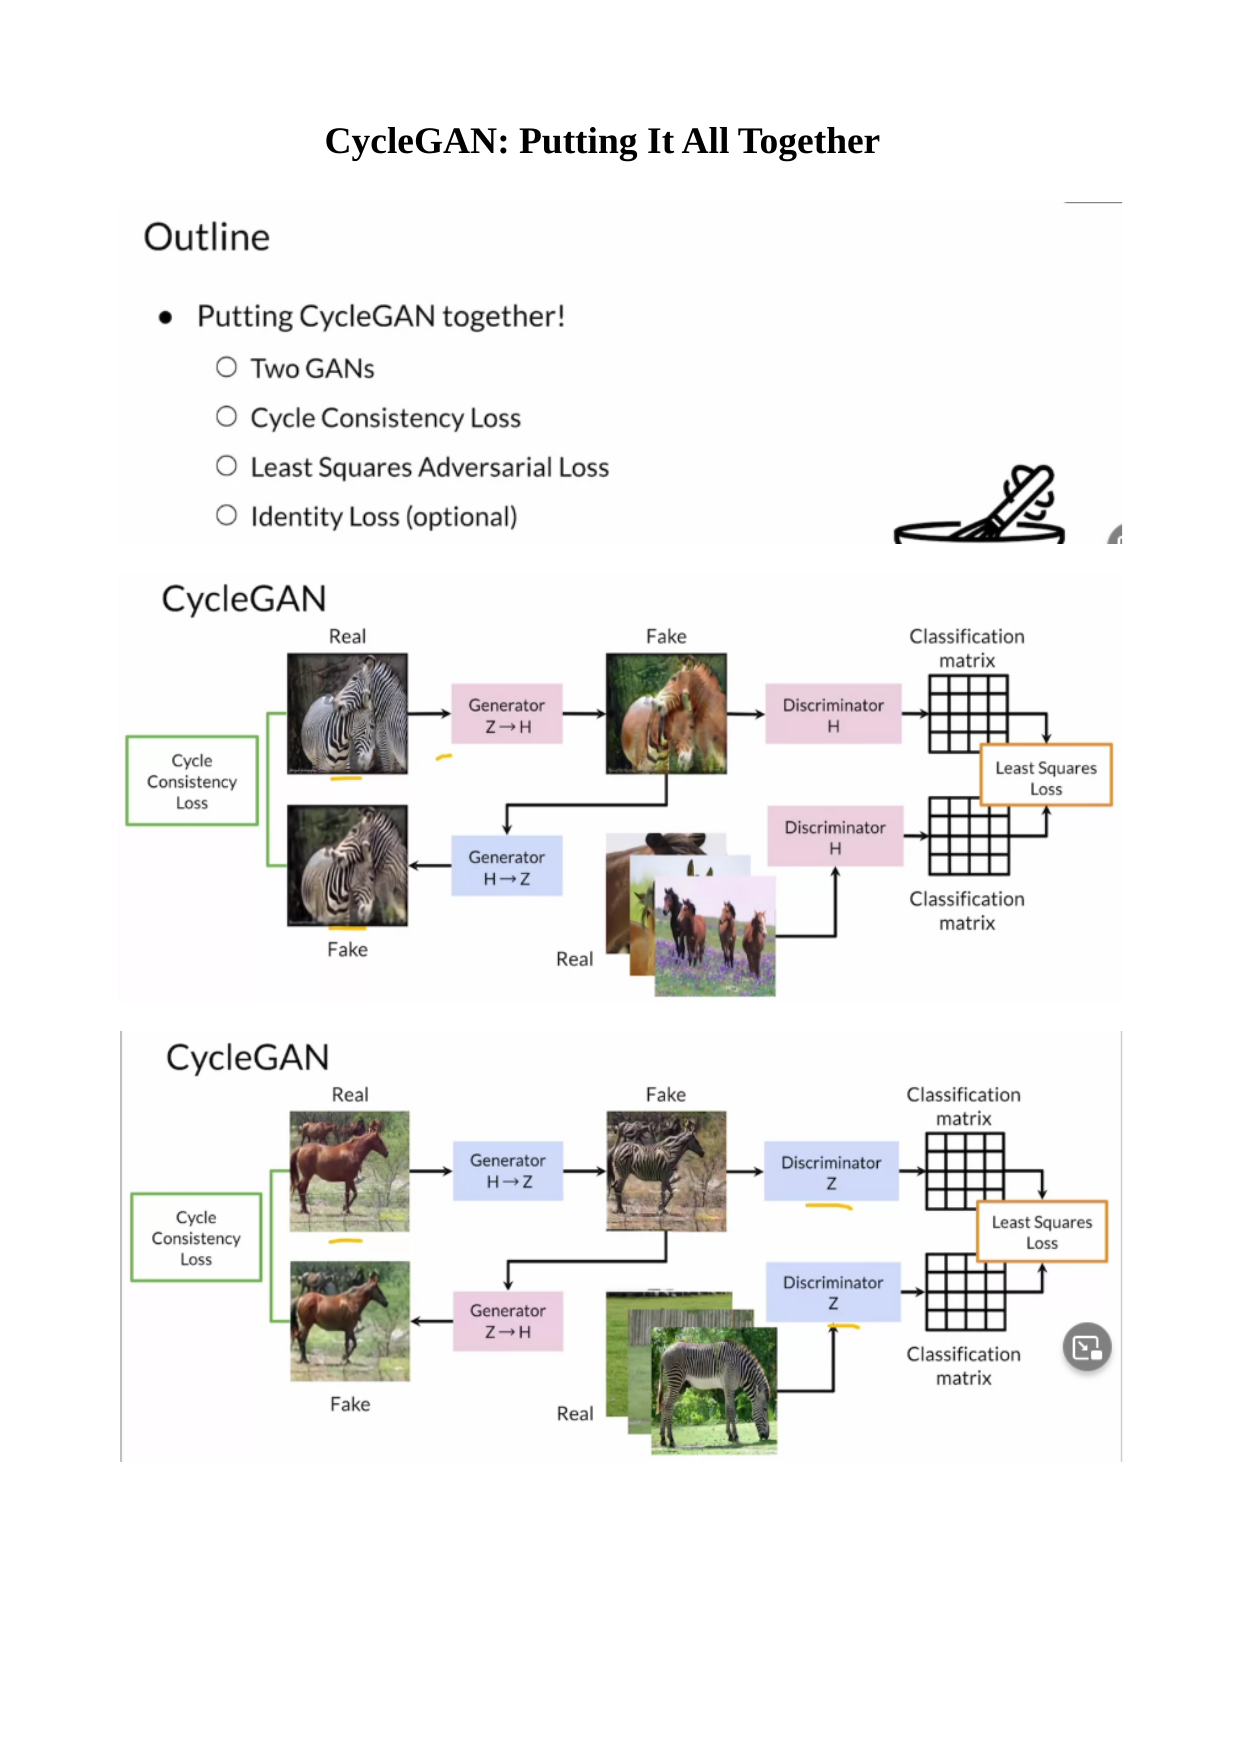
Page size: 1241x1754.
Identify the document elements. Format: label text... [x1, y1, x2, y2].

picture [118, 572, 1123, 1003]
picture [118, 1031, 1123, 1462]
subtitle CycleGAN: Putting It All Together [118, 118, 1122, 161]
picture [118, 202, 1123, 544]
